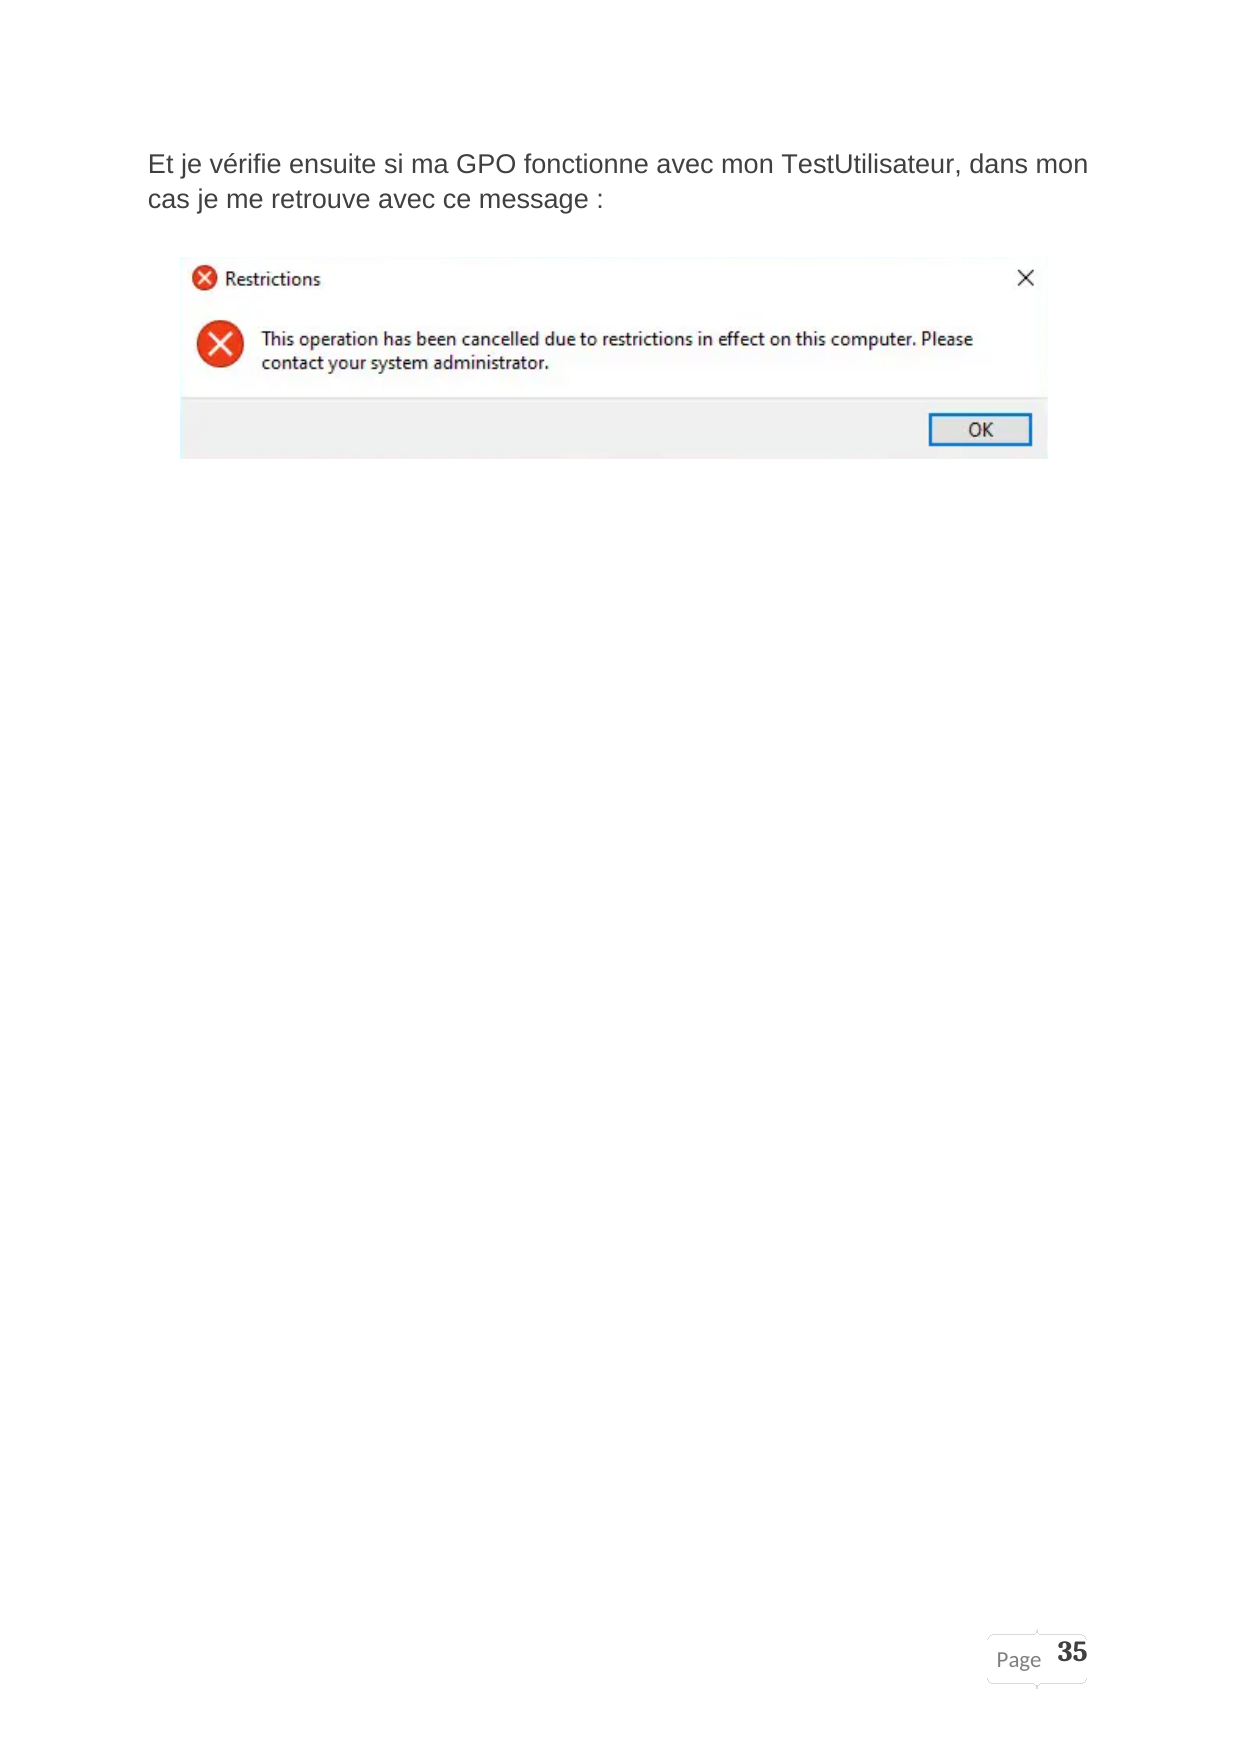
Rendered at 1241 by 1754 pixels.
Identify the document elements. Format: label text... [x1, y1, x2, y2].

picture [180, 257, 1048, 459]
text Et je vérifie ensuite si ma GPO fonctionne avec mon TestUtilisateur, dans mon cas je me retrouve avec ce message : [148, 148, 1093, 287]
